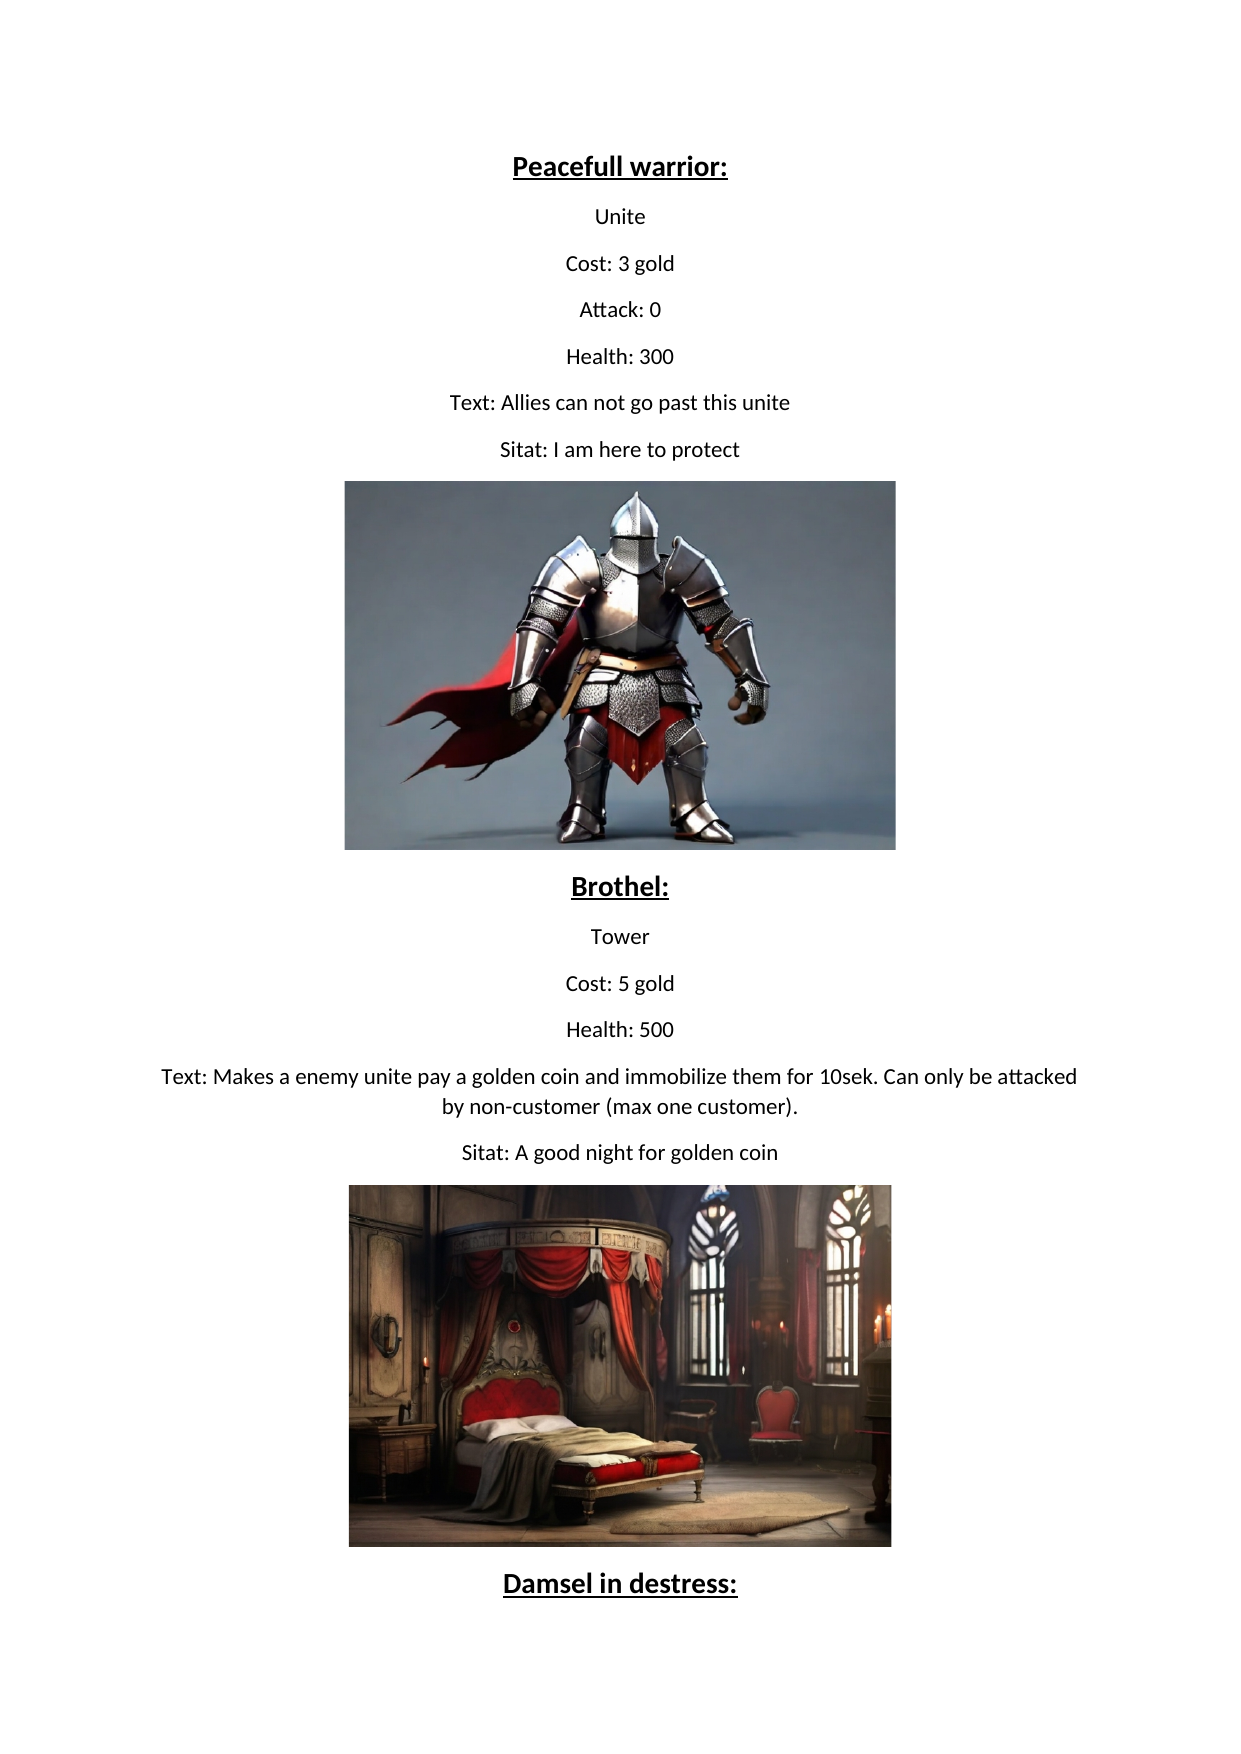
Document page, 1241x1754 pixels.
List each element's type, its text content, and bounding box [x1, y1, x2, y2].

text Attack: 0 [148, 295, 1093, 323]
text Cost: 3 gold [148, 249, 1093, 277]
text Damsel in destress: [148, 1566, 1093, 1601]
text Unite [148, 202, 1093, 230]
text Brothel: [148, 868, 1093, 903]
text Health: 300 [148, 342, 1093, 370]
text Cost: 5 gold [148, 969, 1093, 997]
text Health: 500 [148, 1016, 1093, 1043]
text Text: Allies can not go past this unite [148, 388, 1093, 417]
text Sitat: A good night for golden coin [148, 1138, 1093, 1167]
text Peacefull warrior: [148, 148, 1093, 183]
text Sitat: I am here to protect [148, 435, 1093, 463]
text Tower [148, 922, 1093, 950]
text Text: Makes a enemy unite pay a golden coin and immobilize them for 10sek. Can only be attacked by non-customer (max one customer). [148, 1062, 1093, 1120]
